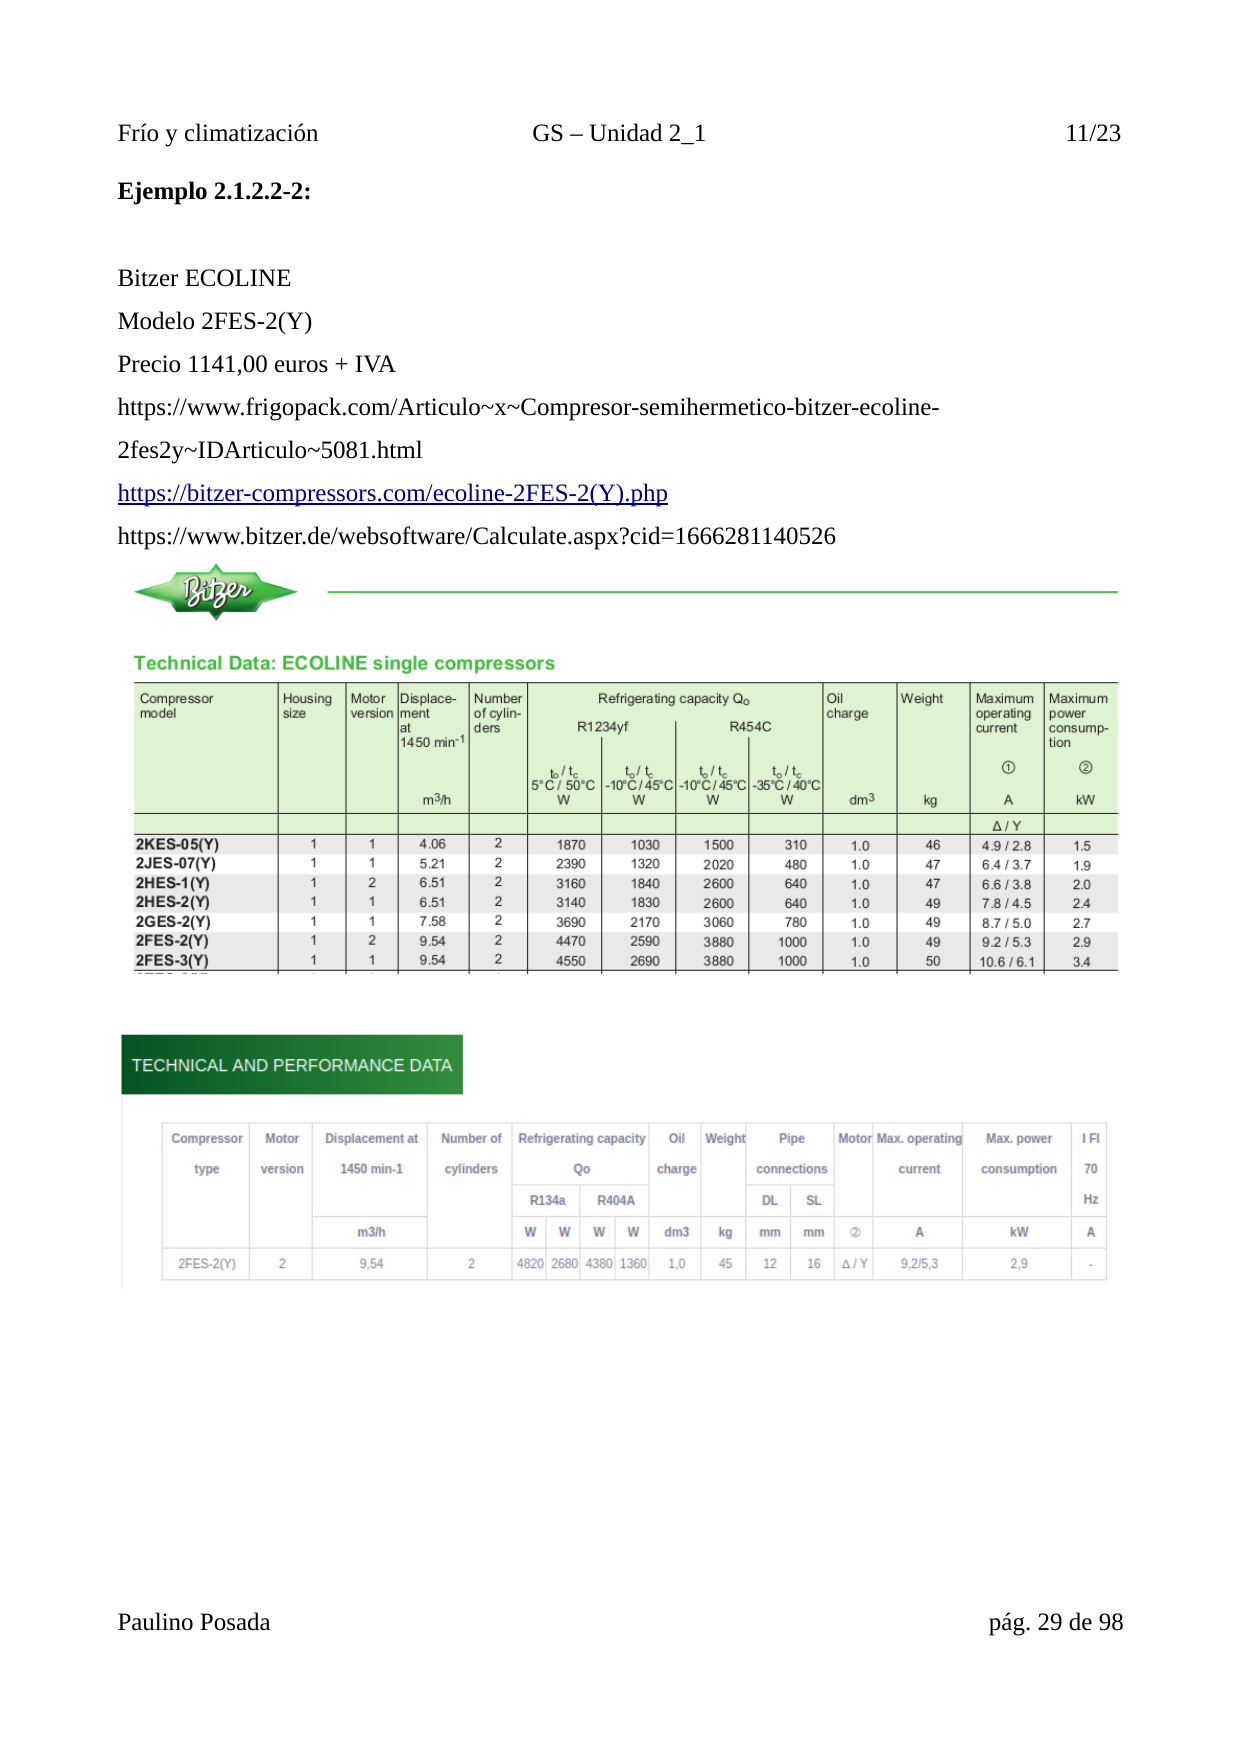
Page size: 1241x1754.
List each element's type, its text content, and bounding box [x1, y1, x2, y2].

text Modelo 2FES-2(Y) [117, 306, 1123, 334]
text https://www.frigopack.com/Articulo~x~Compresor-semihermetico-bitzer-ecoline-2fes2y~IDArticulo~5081.html [117, 392, 1123, 464]
picture [118, 1030, 1123, 1289]
picture [118, 564, 1123, 974]
text Bitzer ECOLINE [117, 263, 1123, 291]
text Ejemplo 2.1.2.2-2: [117, 176, 1123, 205]
text Precio 1141,00 euros + IVA [117, 349, 1123, 378]
text https://www.bitzer.de/websoftware/Calculate.aspx?cid=1666281140526 [117, 521, 1123, 550]
text https://bitzer-compressors.com/ecoline-2FES-2(Y).php [117, 478, 1123, 507]
